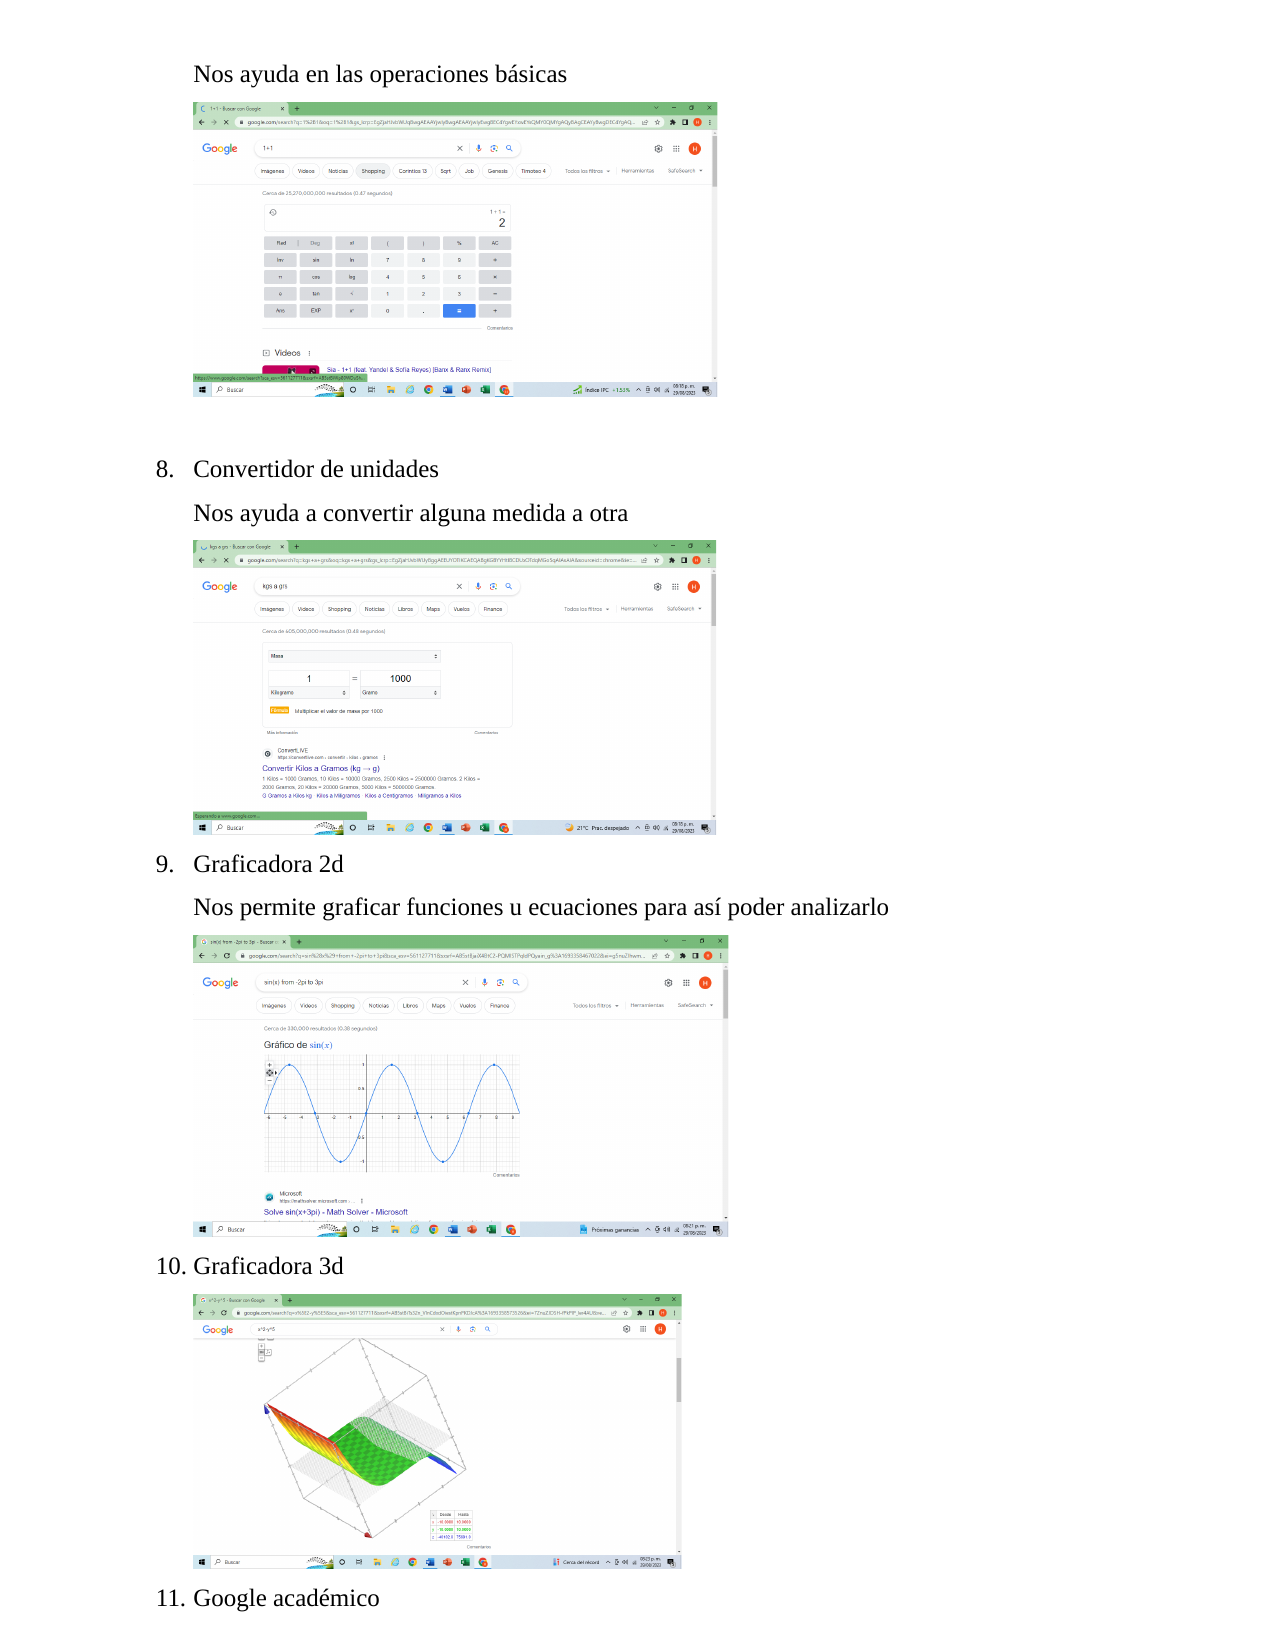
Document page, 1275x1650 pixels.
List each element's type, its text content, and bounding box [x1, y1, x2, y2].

list Convertidor de unidades [156, 454, 1205, 483]
list Graficadora 3d [156, 1251, 1205, 1280]
list Google académico [156, 1583, 1205, 1612]
list Graficadora 2d [156, 849, 1205, 878]
text Nos ayuda en las operaciones básicas [193, 59, 1205, 88]
text Nos permite graficar funciones u ecuaciones para así poder analizarlo [193, 892, 1205, 921]
text Nos ayuda a convertir alguna medida a otra [193, 498, 1205, 526]
